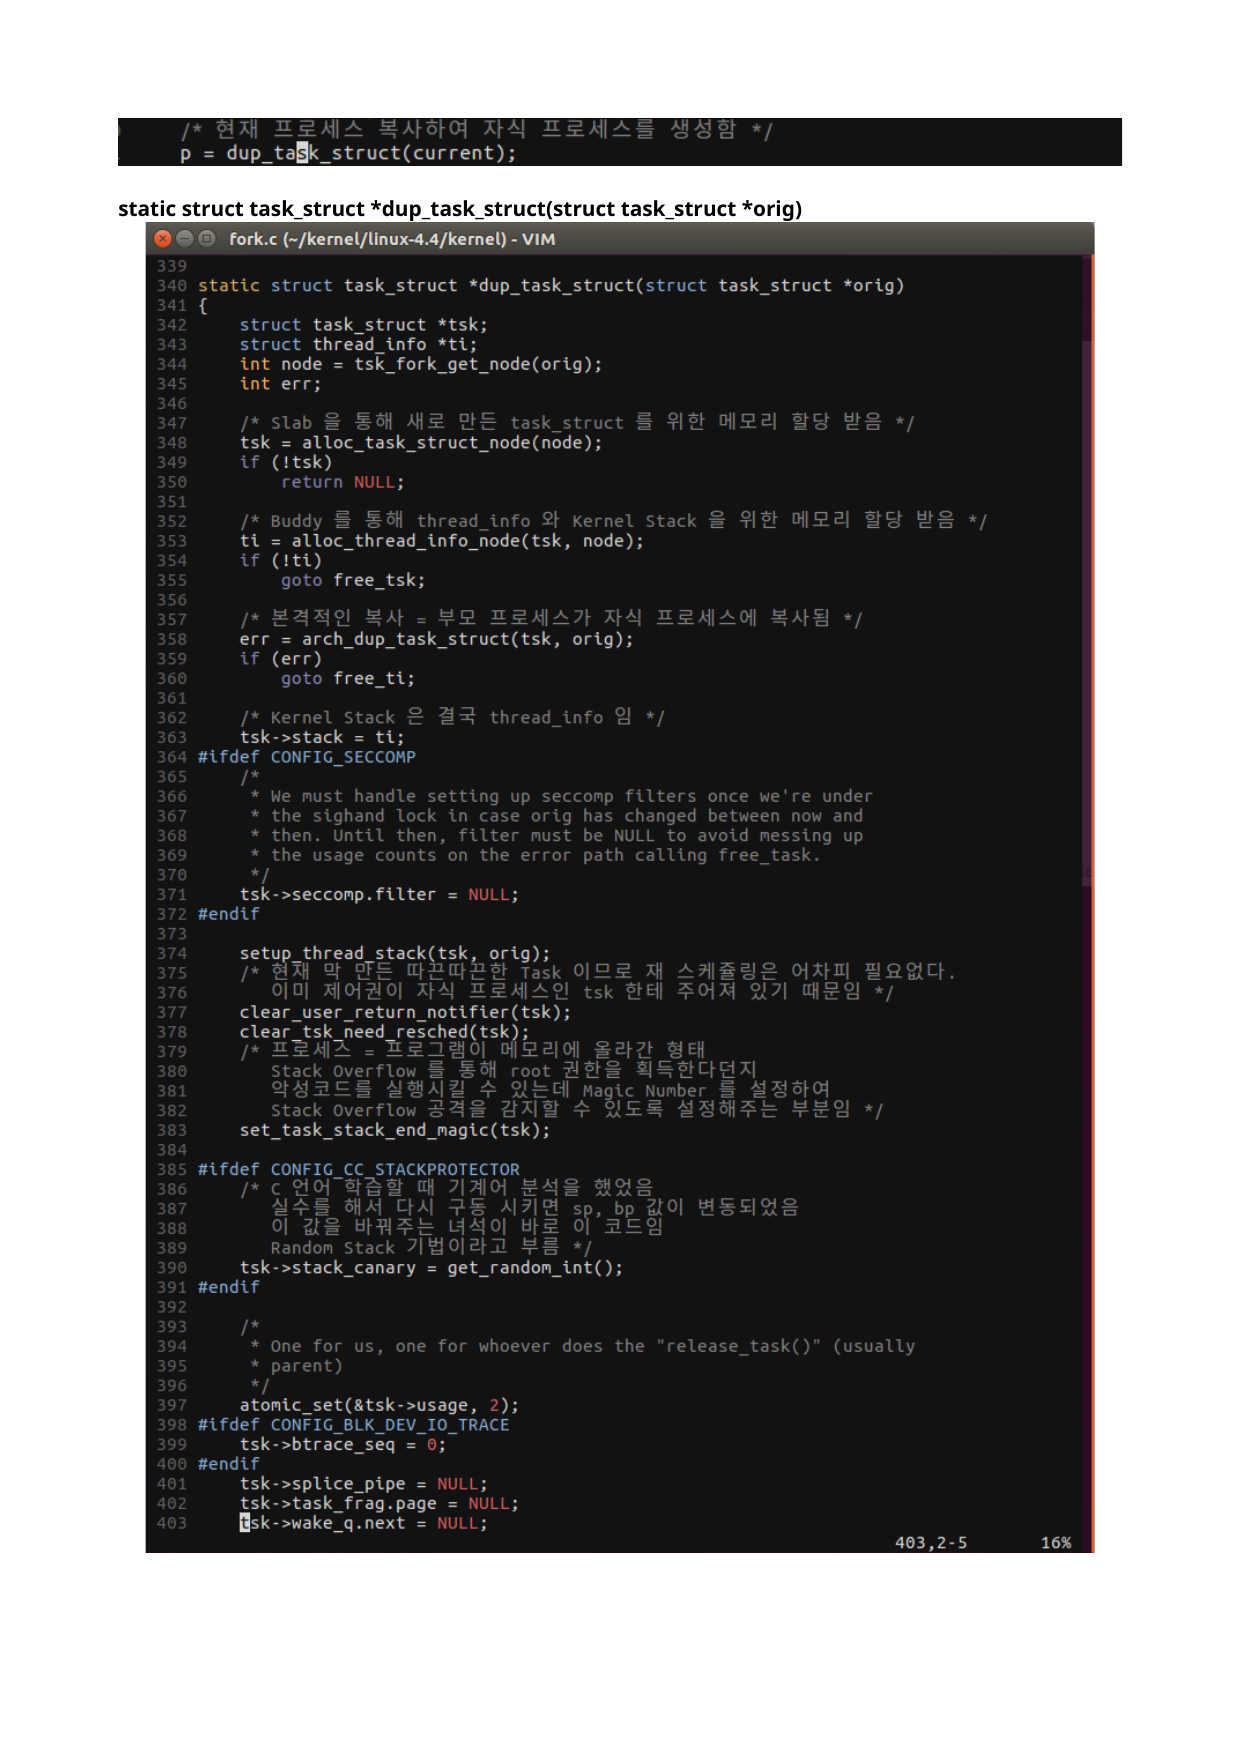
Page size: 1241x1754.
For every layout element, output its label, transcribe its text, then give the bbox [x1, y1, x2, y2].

picture [118, 118, 1123, 166]
text static struct task_struct *dup_task_struct(struct task_struct *orig) [118, 194, 1122, 223]
picture [145, 222, 1095, 1553]
